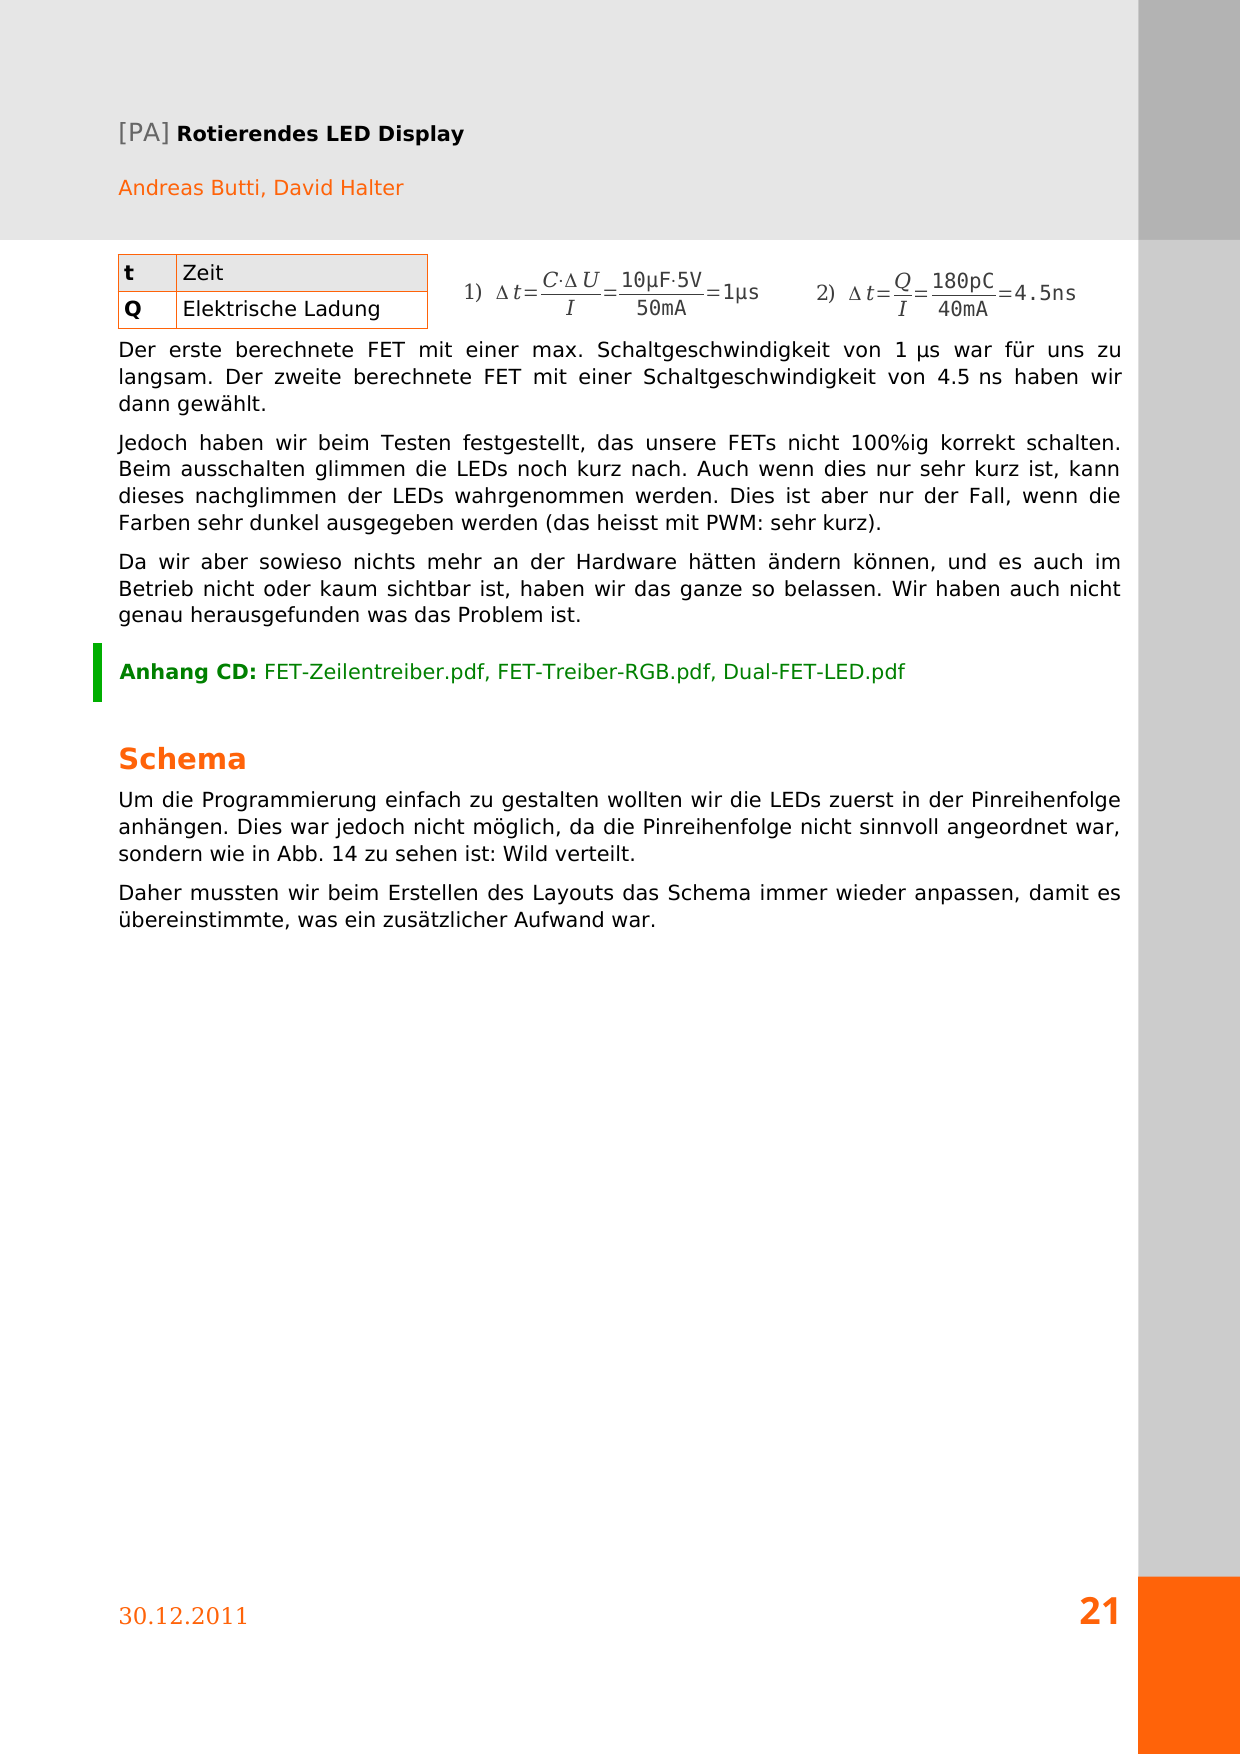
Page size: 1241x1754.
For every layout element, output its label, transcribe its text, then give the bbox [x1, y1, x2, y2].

table_cell Zeit [177, 255, 427, 291]
table_cell Q [119, 292, 176, 327]
text Daher mussten wir beim Erstellen des Layouts das Schema immer wieder anpassen, damit es übereinstimmte, was ein zusätzlicher Aufwand war. [118, 881, 1122, 932]
text Anhang CD: FET-Zeilentreiber.pdf, FET-Treiber-RGB.pdf, Dual-FET-LED.pdf [93, 642, 1122, 702]
text Jedoch haben wir beim Testen festgestellt, das unsere FETs nicht 100%ig korrekt schalten. Beim ausschalten glimmen die LEDs noch kurz nach. Auch wenn dies nur sehr kurz ist, kann dieses nachglimmen der LEDs wahrgenommen werden. Dies ist aber nur der Fall, wenn die Farben sehr dunkel ausgegeben werden (das heisst mit PWM: sehr kurz). [118, 431, 1122, 535]
text Da wir aber sowieso nichts mehr an der Hardware hätten ändern können, und es auch im Betrieb nicht oder kaum sichtbar ist, haben wir das ganze so belassen. Wir haben auch nicht genau herausgefunden was das Problem ist. [118, 550, 1122, 627]
text Der erste berechnete FET mit einer max. Schaltgeschwindigkeit von 1 µs war für uns zu langsam. Der zweite berechnete FET mit einer Schaltgeschwindigkeit von 4.5 ns haben wir dann gewählt. [118, 338, 1122, 416]
table_cell t [119, 255, 176, 291]
table_cell Elektrische Ladung [177, 292, 427, 327]
text Um die Programmierung einfach zu gestalten wollten wir die LEDs zuerst in der Pinreihenfolge anhängen. Dies war jedoch nicht möglich, da die Pinreihenfolge nicht sinnvoll angeordnet war, sondern wie in Abb. 14 zu sehen ist: Wild verteilt. [118, 788, 1122, 866]
subtitle Schema [118, 742, 1122, 776]
